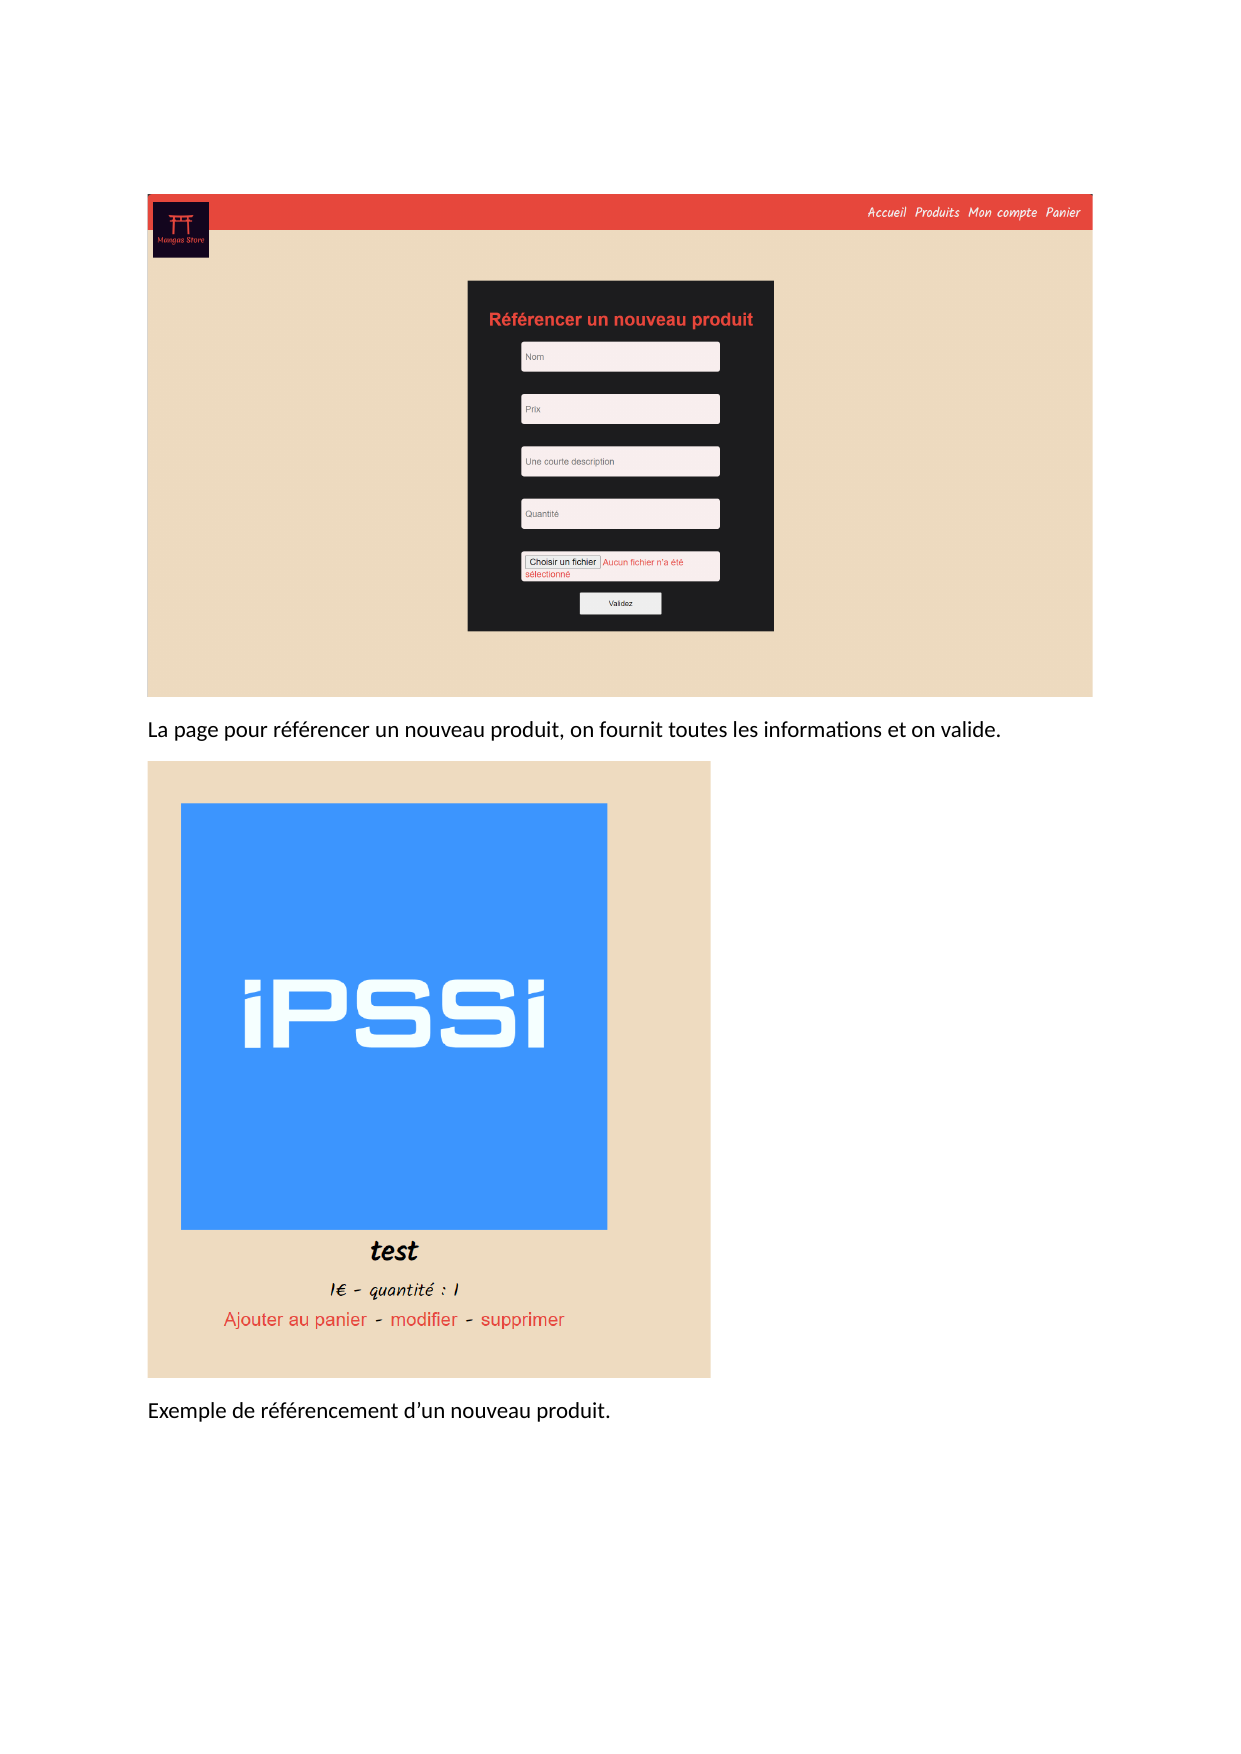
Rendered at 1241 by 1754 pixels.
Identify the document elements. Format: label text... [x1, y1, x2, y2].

text Exemple de référencement d’un nouveau produit. [148, 1396, 1093, 1424]
text La page pour référencer un nouveau produit, on fournit toutes les informations et on valide. [148, 715, 1093, 743]
